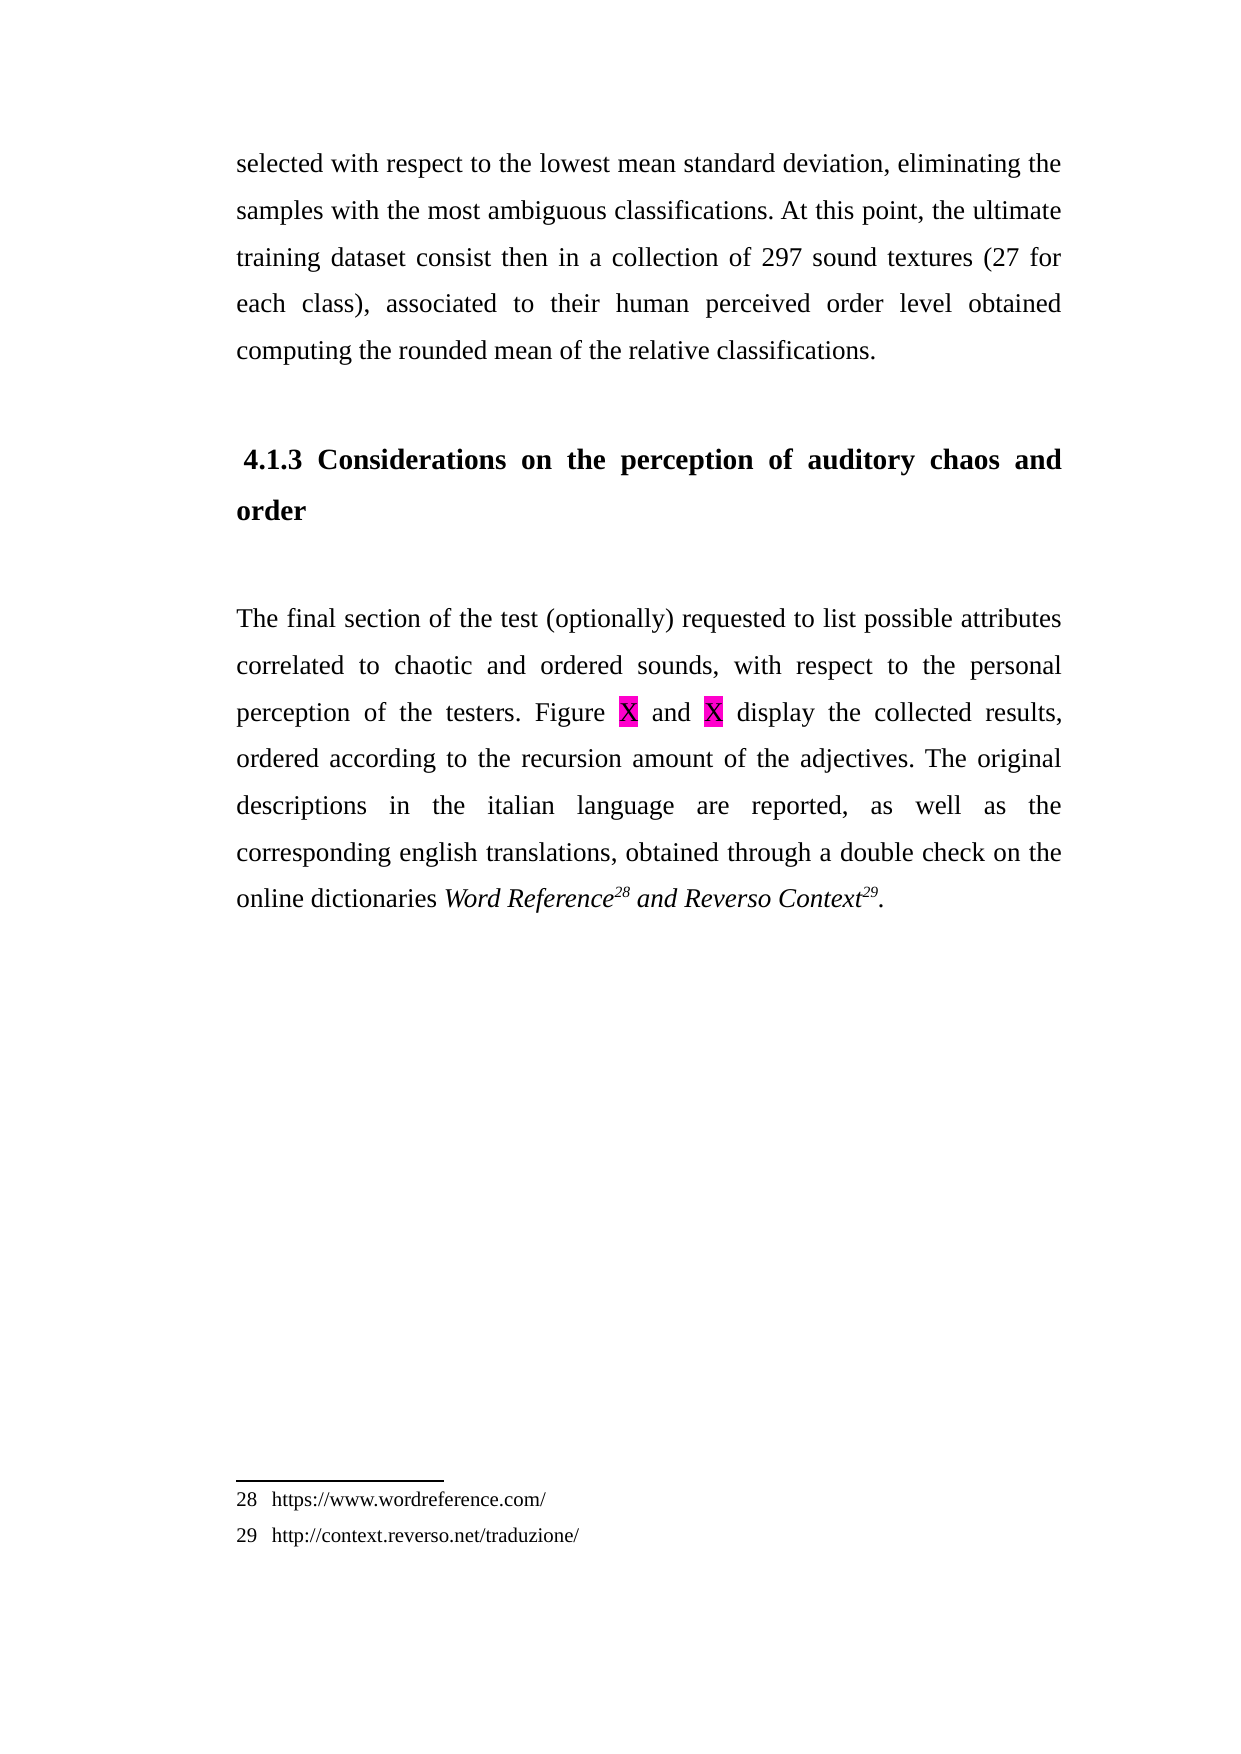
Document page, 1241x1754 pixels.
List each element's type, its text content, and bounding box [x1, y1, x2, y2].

text selected with respect to the lowest mean standard deviation, eliminating the samples with the most ambiguous classifications. At this point, the ultimate training dataset consist then in a collection of 297 sound textures (27 for each class), associated to their human perceived order level obtained computing the rounded mean of the relative classifications. [236, 148, 1063, 365]
text The final section of the test (optionally) requested to list possible attributes correlated to chaotic and ordered sounds, with respect to the personal perception of the testers. Figure X and X display the collected results, ordered according to the recursion amount of the adjectives. The original descriptions in the italian language are reported, as well as the corresponding english translations, obtained through a double check on the online dictionaries Word Reference and Reverso Context. [236, 603, 1063, 914]
text http://context.reverso.net/traduzione/ [236, 1523, 1063, 1547]
text https://www.wordreference.com/ [236, 1487, 1063, 1511]
subtitle Considerations on the perception of auditory chaos and order [236, 442, 1063, 527]
